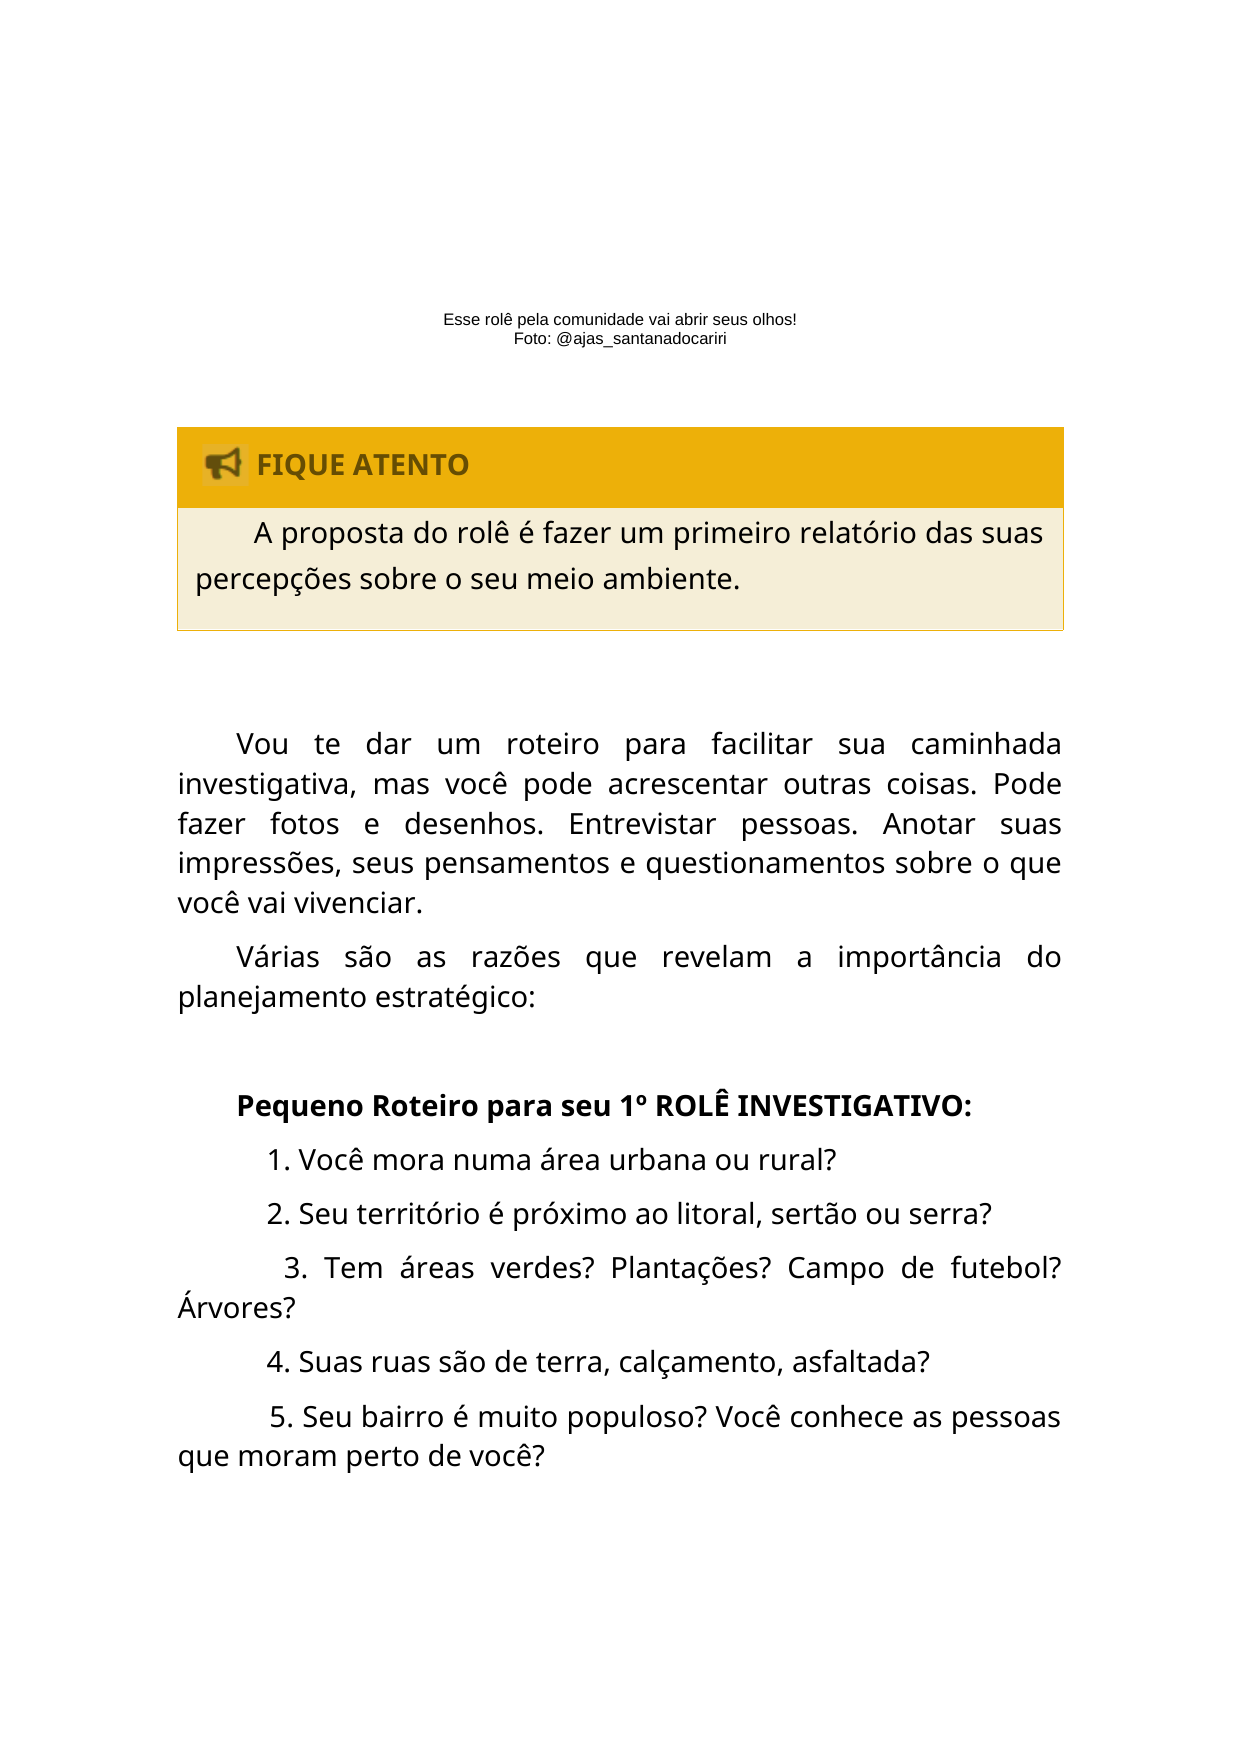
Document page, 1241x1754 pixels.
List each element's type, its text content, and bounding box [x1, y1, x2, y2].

table_header FIQUE ATENTO [178, 428, 1063, 507]
text 2. Seu território é próximo ao litoral, sertão ou serra? [177, 1193, 1063, 1233]
text Esse rolê pela comunidade vai abrir seus olhos! [177, 309, 1063, 328]
text 3. Tem áreas verdes? Plantações? Campo de futebol? Árvores? [177, 1248, 1063, 1327]
text Vou te dar um roteiro para facilitar sua caminhada investigativa, mas você pode acrescentar outras coisas. Pode fazer fotos e desenhos. Entrevistar pessoas. Anotar suas impressões, seus pensamentos e questionamentos sobre o que você vai vivenciar. [177, 724, 1063, 922]
text 5. Seu bairro é muito populoso? Você conhece as pessoas que moram perto de você? [177, 1396, 1063, 1475]
text Foto: @ajas_santanadocariri [177, 328, 1063, 348]
text 4. Suas ruas são de terra, calçamento, asfaltada? [177, 1342, 1063, 1381]
table_cell A proposta do rolê é fazer um primeiro relatório das suas percepções sobre o seu meio ambiente. [178, 508, 1063, 629]
text 1. Você mora numa área urbana ou rural? [177, 1139, 1063, 1179]
text Pequeno Roteiro para seu 1º ROLÊ INVESTIGATIVO: [177, 1085, 1063, 1124]
text Várias são as razões que revelam a importância do planejamento estratégico: [177, 937, 1063, 1016]
picture [202, 444, 249, 486]
